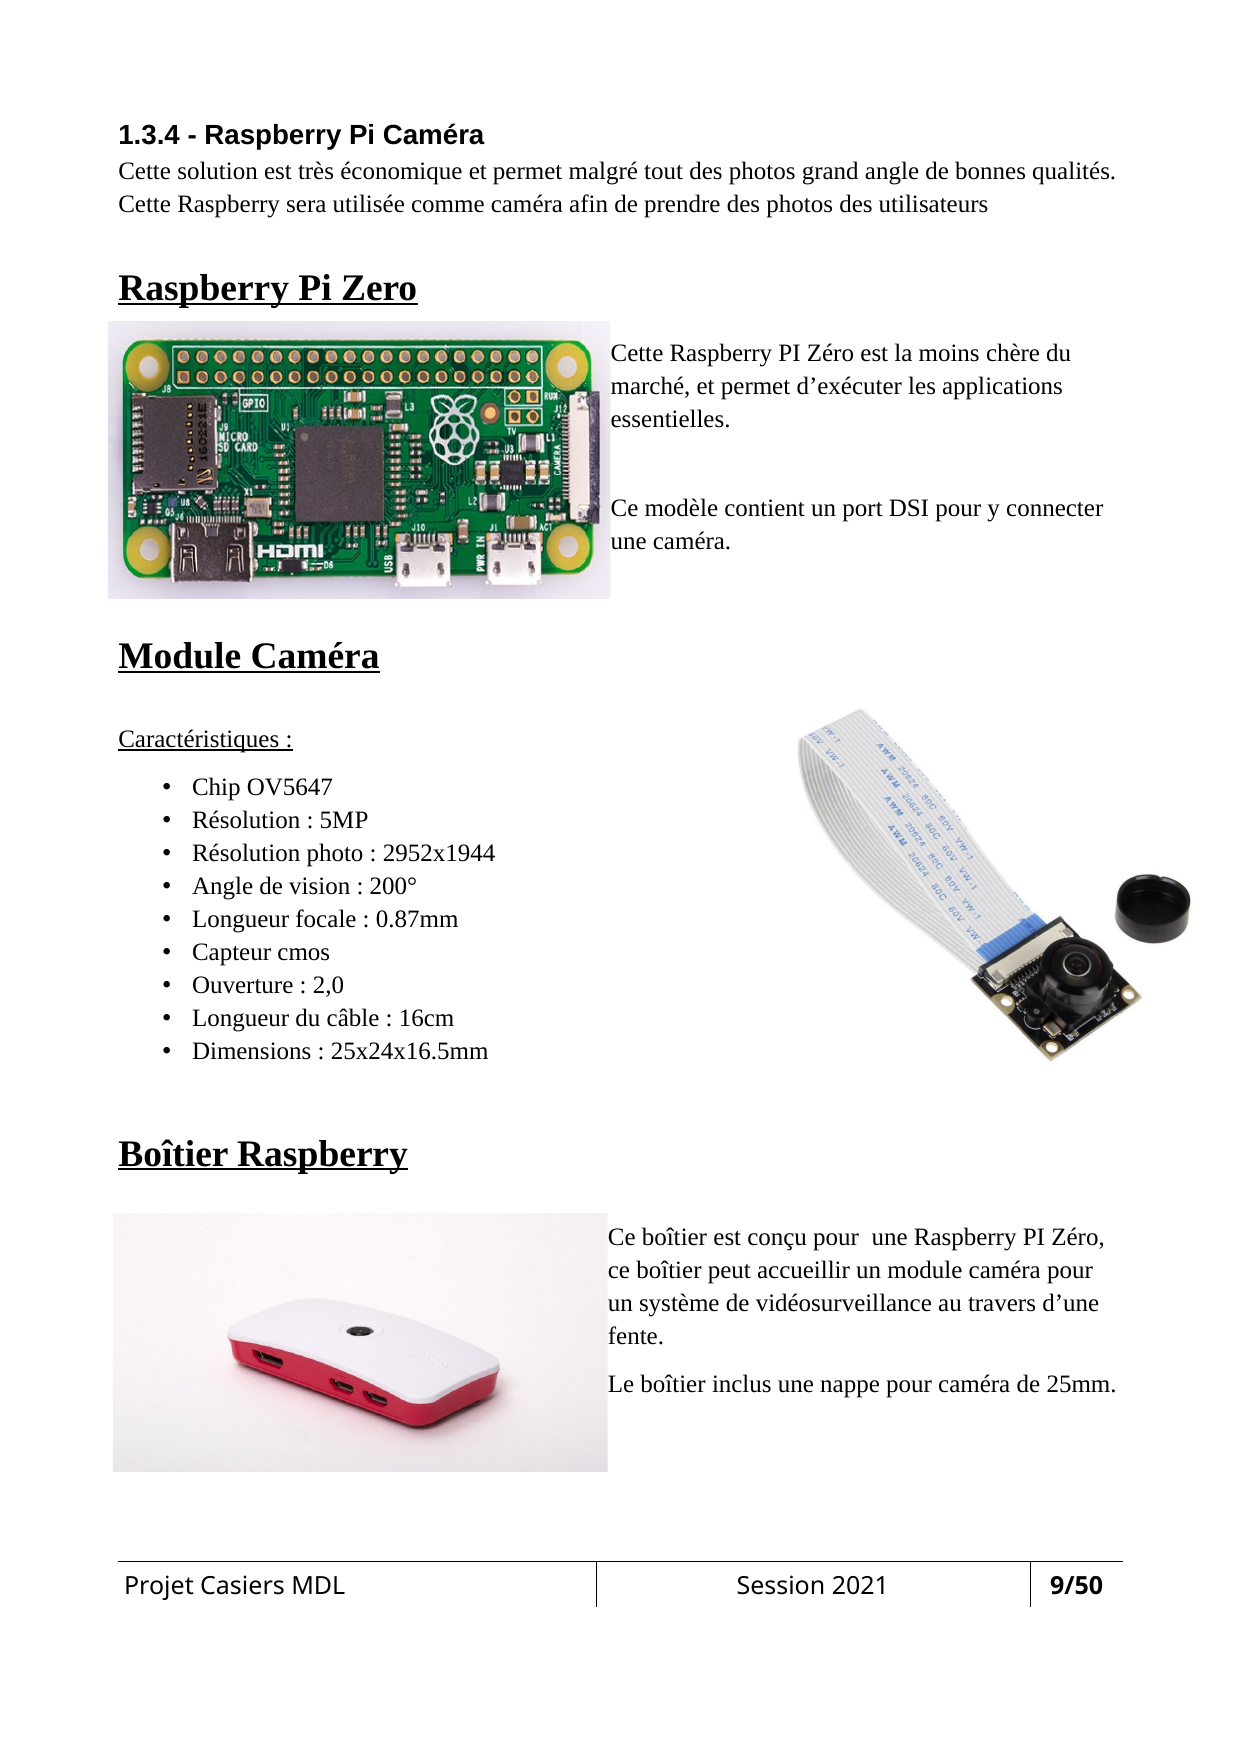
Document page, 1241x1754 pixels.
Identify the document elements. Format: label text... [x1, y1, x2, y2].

list Résolution : 5MP [162, 805, 795, 834]
picture [795, 705, 1192, 1067]
text Cette solution est très économique et permet malgré tout des photos grand angle de bonnes qualités. [118, 156, 1122, 185]
subtitle 1.3.4 - Raspberry Pi Caméra [118, 118, 1122, 150]
text Cette Raspberry sera utilisée comme caméra afin de prendre des photos des utilisateurs [118, 189, 1122, 218]
list Longueur du câble : 16cm [162, 1003, 795, 1032]
text Module Caméra [118, 633, 1122, 677]
picture [107, 321, 611, 599]
list Dimensions : 25x24x16.5mm [162, 1036, 795, 1065]
list Angle de vision : 200° [162, 871, 795, 900]
list Chip OV5647 [162, 772, 795, 801]
picture [112, 1213, 608, 1472]
text Le boîtier inclus une nappe pour caméra de 25mm. [608, 1369, 1122, 1397]
text Ce modèle contient un port DSI pour y connecter une caméra. [611, 493, 1122, 555]
list Longueur focale : 0.87mm [162, 904, 795, 933]
list Capteur cmos [162, 937, 795, 966]
list Résolution photo : 2952x1944 [162, 838, 795, 867]
text Boîtier Raspberry [118, 1131, 1122, 1174]
text Cette Raspberry PI Zéro est la moins chère du marché, et permet d’exécuter les applications essentielles. [611, 338, 1122, 433]
list Ouverture : 2,0 [162, 970, 795, 999]
text Raspberry Pi Zero [118, 265, 1122, 308]
text Caractéristiques : [118, 724, 795, 753]
text Ce boîtier est conçu pour une Raspberry PI Zéro, ce boîtier peut accueillir un module caméra pour un système de vidéosurveillance au travers d’une fente. [608, 1222, 1122, 1350]
